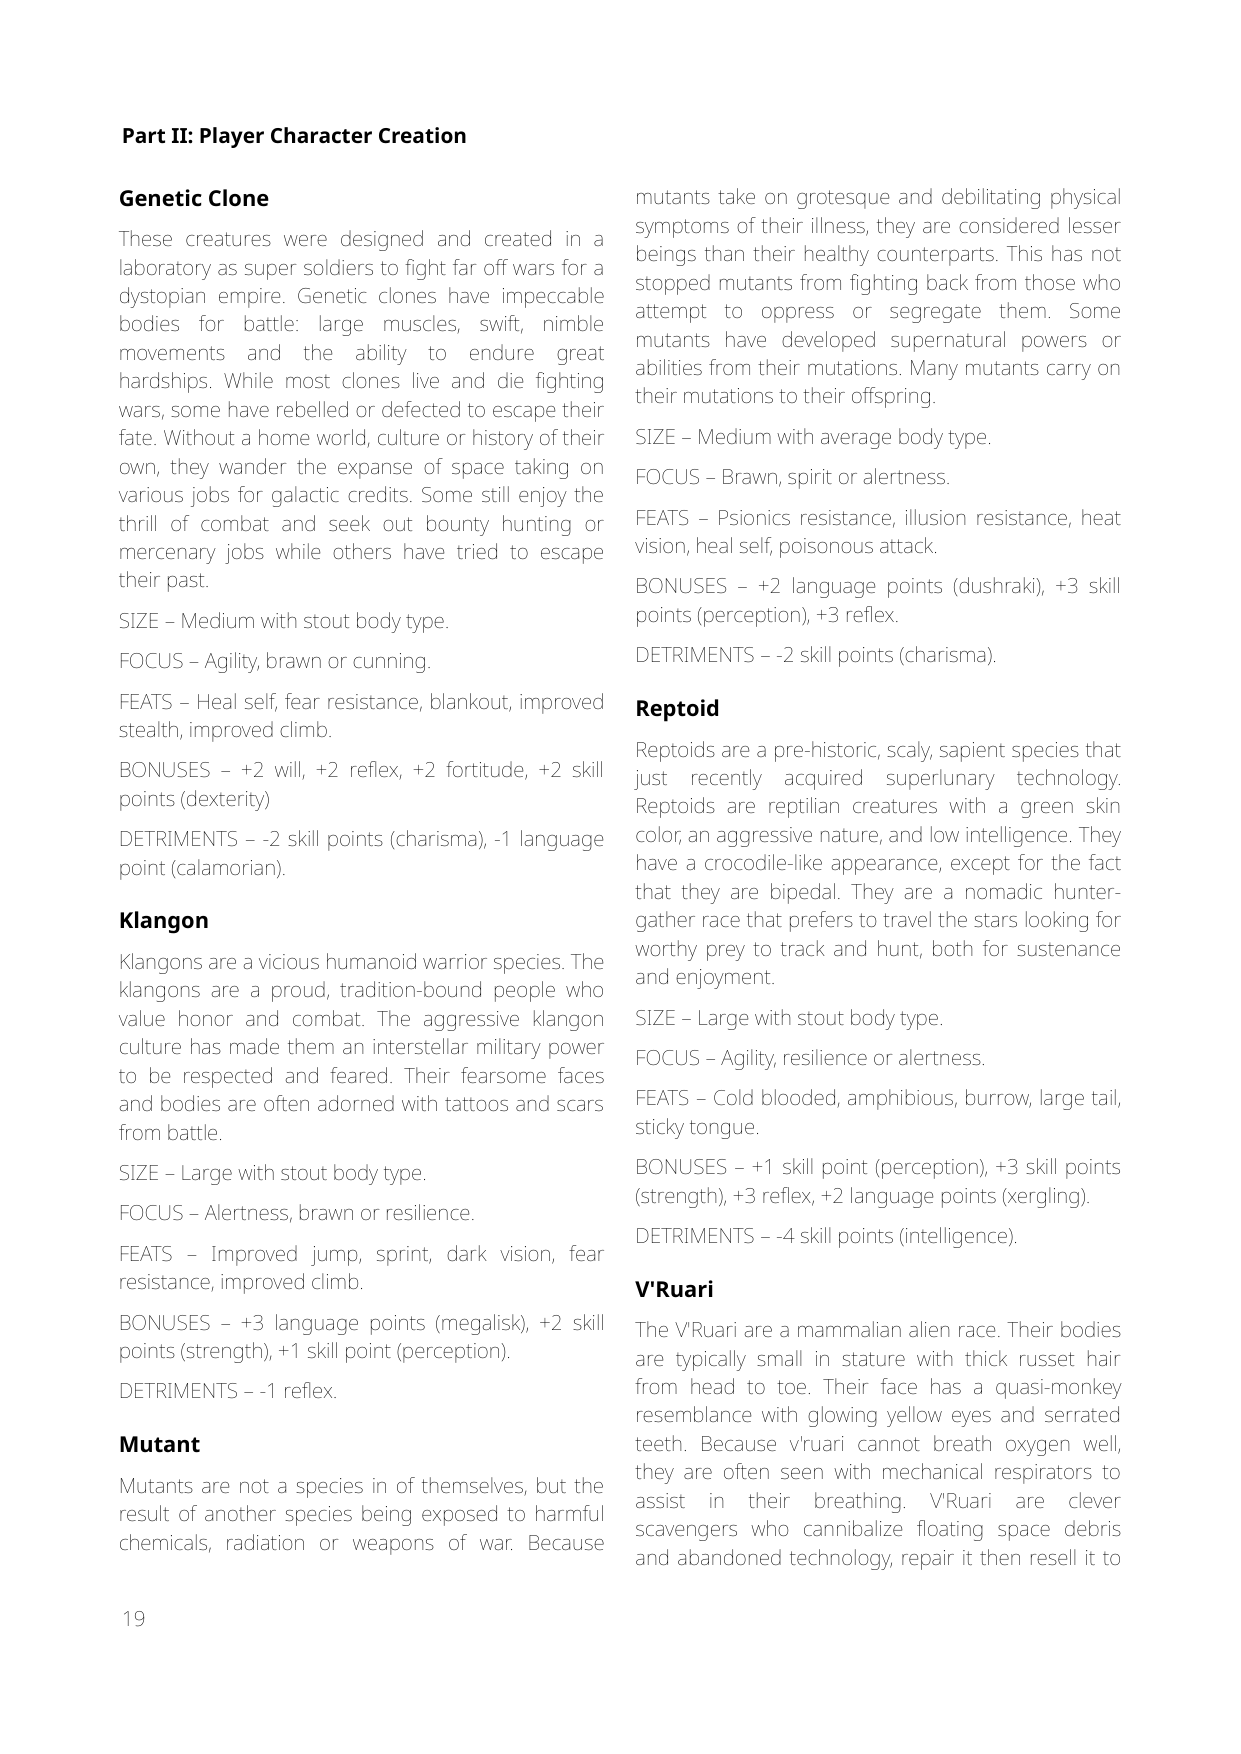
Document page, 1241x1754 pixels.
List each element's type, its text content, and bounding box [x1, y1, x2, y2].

text DETRIMENTS – -2 skill points (charisma), -1 language point (calamorian). [118, 824, 605, 881]
text SIZE – Large with stout body type. [118, 1158, 605, 1187]
text V'Ruari [635, 1273, 1122, 1303]
text FOCUS – Agility, brawn or cunning. [118, 646, 605, 675]
text Mutant [118, 1429, 605, 1459]
text BONUSES – +2 will, +2 reflex, +2 fortitude, +2 skill points (dexterity) [118, 756, 605, 812]
text SIZE – Medium with average body type. [635, 422, 1122, 450]
text Genetic Clone [118, 182, 605, 212]
text FEATS – Improved jump, sprint, dark vision, fear resistance, improved climb. [118, 1239, 605, 1296]
text BONUSES – +3 language points (megalisk), +2 skill points (strength), +1 skill point (perception). [118, 1308, 605, 1365]
text DETRIMENTS – -4 skill points (intelligence). [635, 1221, 1122, 1249]
text The V'Ruari are a mammalian alien race. Their bodies are typically small in stature with thick russet hair from head to toe. Their face has a quasi-monkey resemblance with glowing yellow eyes and serrated teeth. Because v'ruari cannot breath oxygen well, they are often seen with mechanical respirators to assist in their breathing. V'Ruari are clever scavengers who cannibalize floating space debris and abandoned technology, repair it then resell it to [635, 1315, 1122, 1571]
text These creatures were designed and created in a laboratory as super soldiers to fight far off wars for a dystopian empire. Genetic clones have impeccable bodies for battle: large muscles, swift, nimble movements and the ability to endure great hardships. While most clones live and die fighting wars, some have rebelled or defected to escape their fate. Without a home world, culture or history of their own, they wander the expanse of space taking on various jobs for galactic credits. Some still enjoy the thrill of combat and seek out bounty hunting or mercenary jobs while others have tried to escape their past. [118, 224, 605, 594]
text FEATS – Psionics resistance, illusion resistance, heat vision, heal self, poisonous attack. [635, 503, 1122, 560]
text FOCUS – Alertness, brawn or resilience. [118, 1198, 605, 1227]
text mutants take on grotesque and debilitating physical symptoms of their illness, they are considered lesser beings than their healthy counterparts. This has not stopped mutants from fighting back from those who attempt to oppress or segregate them. Some mutants have developed supernatural powers or abilities from their mutations. Many mutants carry on their mutations to their offspring. [635, 182, 1122, 410]
text Reptoids are a pre-historic, scaly, sapient species that just recently acquired superlunary technology. Reptoids are reptilian creatures with a green skin color, an aggressive nature, and low intelligence. They have a crocodile-like appearance, except for the fact that they are bipedal. They are a nomadic hunter-gather race that prefers to travel the stars looking for worthy prey to track and hunt, both for sustenance and enjoyment. [635, 735, 1122, 991]
text SIZE – Medium with stout body type. [118, 606, 605, 634]
text DETRIMENTS – -2 skill points (charisma). [635, 641, 1122, 669]
text BONUSES – +2 language points (dushraki), +3 skill points (perception), +3 reflex. [635, 572, 1122, 628]
text FEATS – Heal self, fear resistance, blankout, improved stealth, improved climb. [118, 687, 605, 744]
text Klangons are a vicious humanoid warrior species. The klangons are a proud, tradition-bound people who value honor and combat. The aggressive klangon culture has made them an interstellar military power to be respected and feared. Their fearsome faces and bodies are often adorned with tattoos and scars from battle. [118, 947, 605, 1146]
text Reptoid [635, 693, 1122, 723]
text FEATS – Cold blooded, amphibious, burrow, large tail, sticky tongue. [635, 1083, 1122, 1140]
text DETRIMENTS – -1 reflex. [118, 1377, 605, 1405]
text FOCUS – Agility, resilience or alertness. [635, 1043, 1122, 1071]
text Klangon [118, 905, 605, 935]
text Mutants are not a species in of themselves, but the result of another species being exposed to harmful chemicals, radiation or weapons of war. Because [118, 1471, 605, 1556]
text BONUSES – +1 skill point (perception), +3 skill points (strength), +3 reflex, +2 language points (xergling). [635, 1152, 1122, 1209]
text SIZE – Large with stout body type. [635, 1003, 1122, 1031]
text FOCUS – Brawn, spirit or alertness. [635, 462, 1122, 491]
